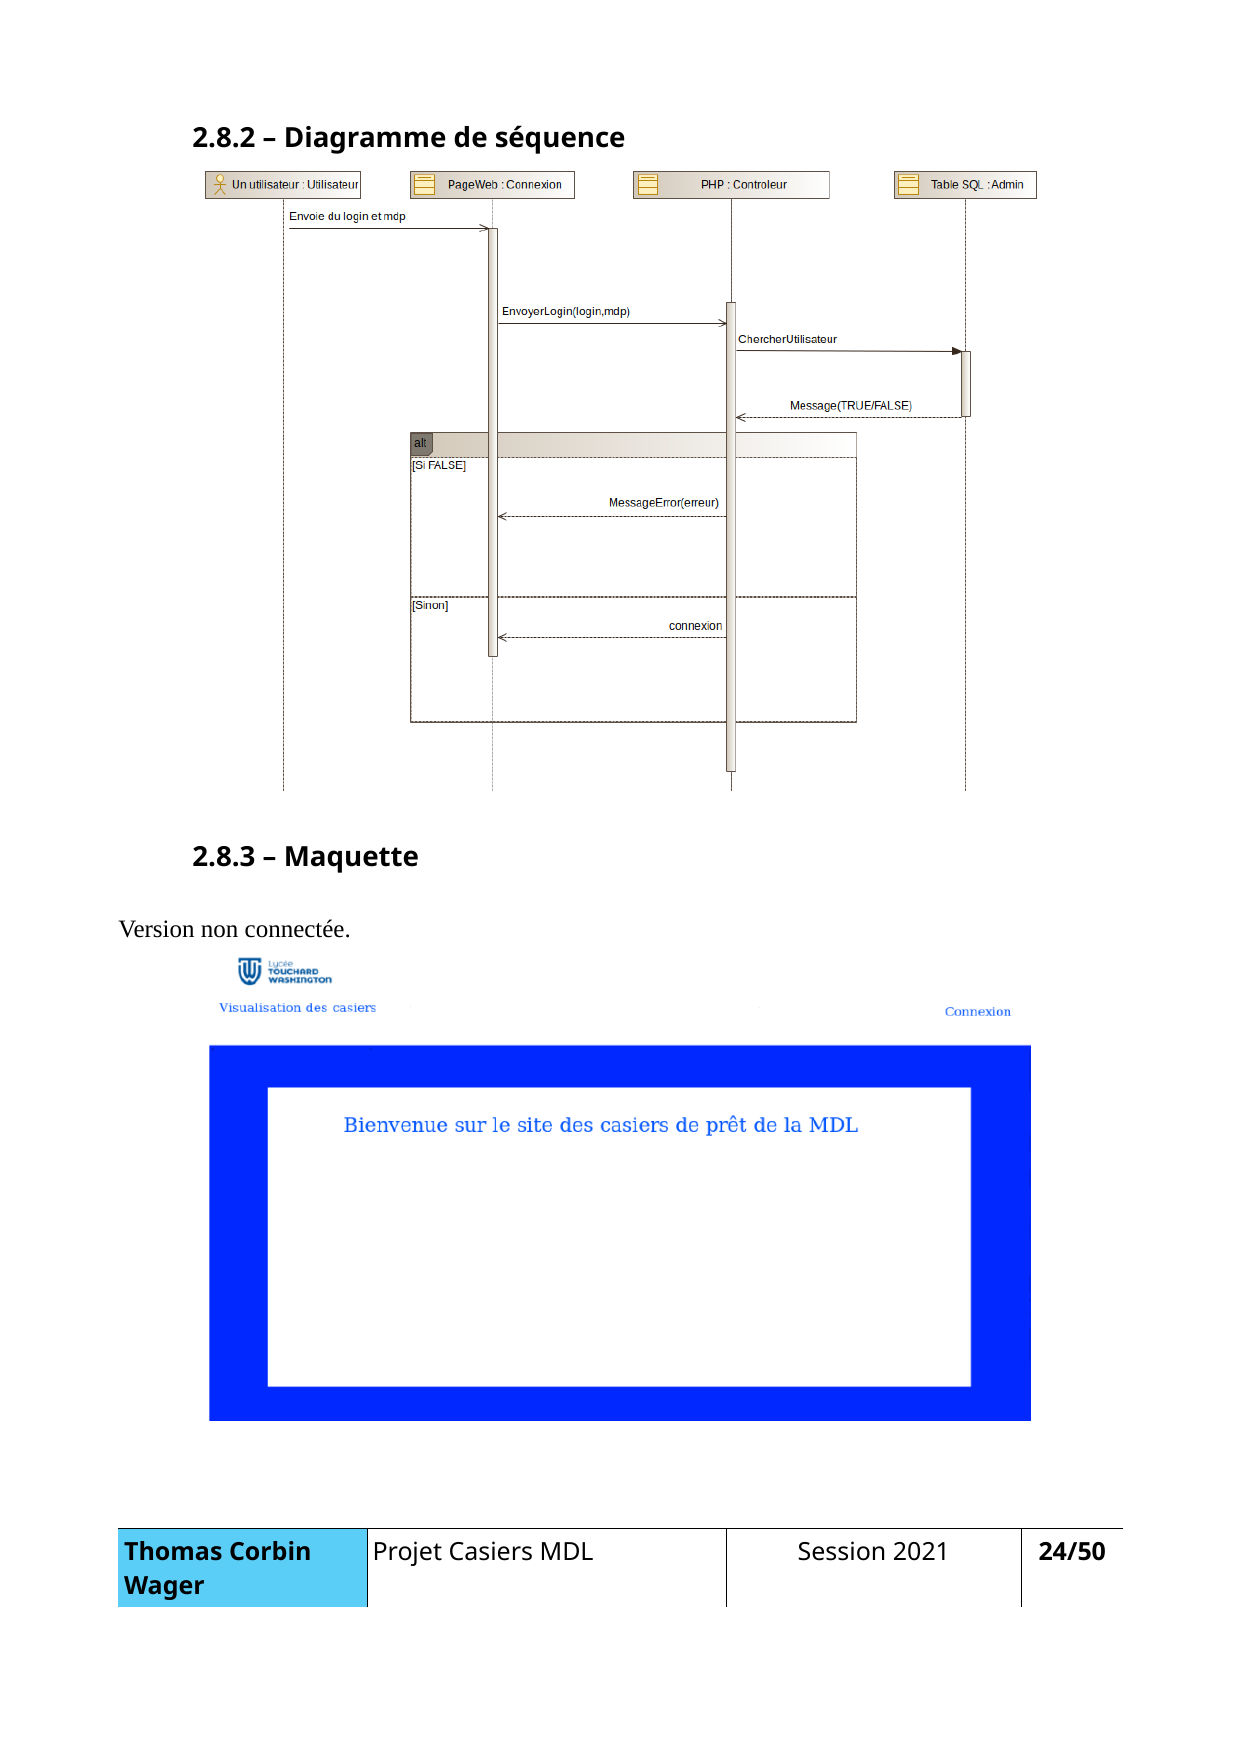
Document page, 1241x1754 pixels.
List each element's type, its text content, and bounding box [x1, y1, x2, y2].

picture [195, 162, 1046, 791]
subtitle 2.8.3 – Maquette [118, 837, 1122, 874]
subtitle 2.8.2 – Diagramme de séquence [118, 118, 1122, 156]
text Version non connectée. [118, 914, 1122, 943]
picture [209, 943, 1031, 1421]
